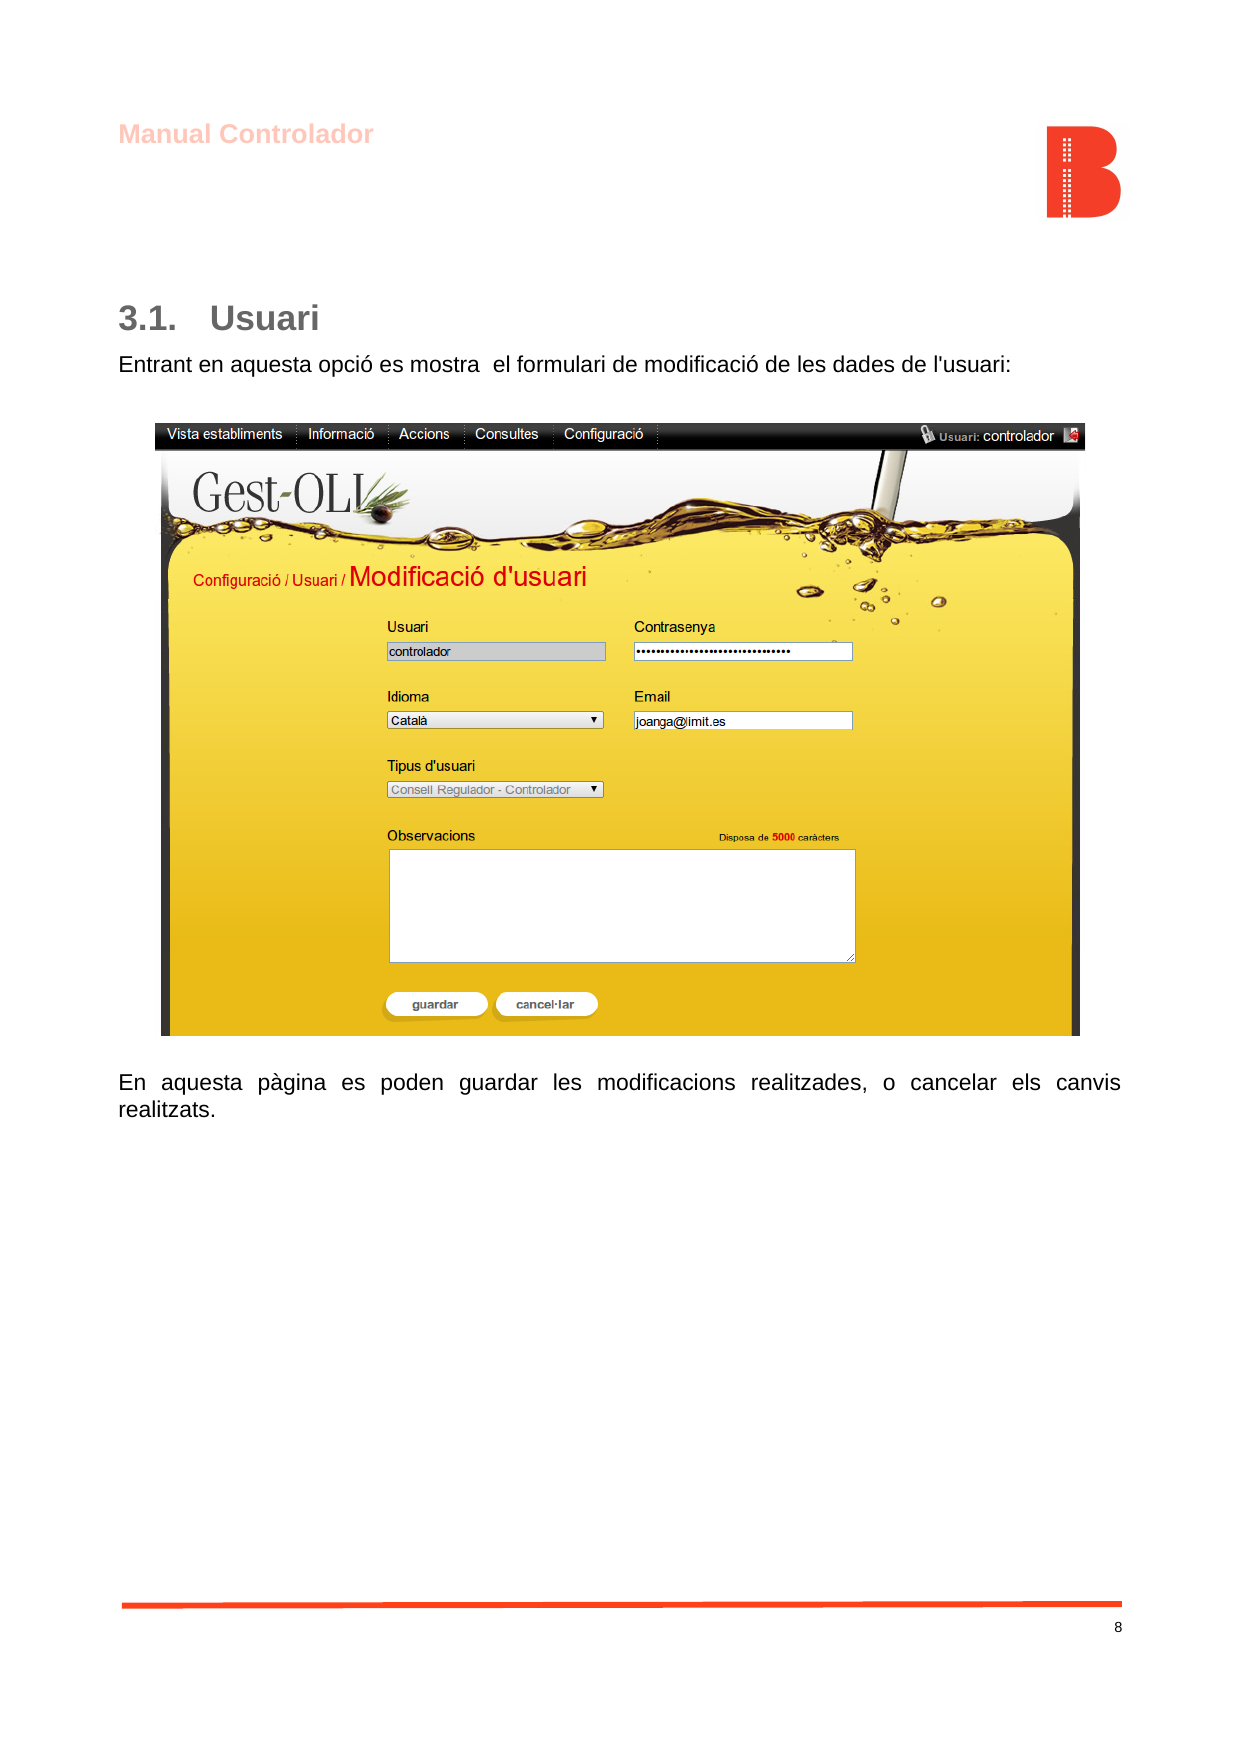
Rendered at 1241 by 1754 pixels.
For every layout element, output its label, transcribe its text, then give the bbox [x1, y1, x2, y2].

picture [155, 423, 1086, 1036]
text En aquesta pàgina es poden guardar les modificacions realitzades, o cancelar els canvis realitzats. [118, 1069, 1122, 1122]
picture [1036, 124, 1130, 221]
list Entrant en aquesta opció es mostra el formulari de modificació de les dades de l'usuari: [118, 351, 1122, 377]
subtitle Usuari [118, 298, 1122, 338]
